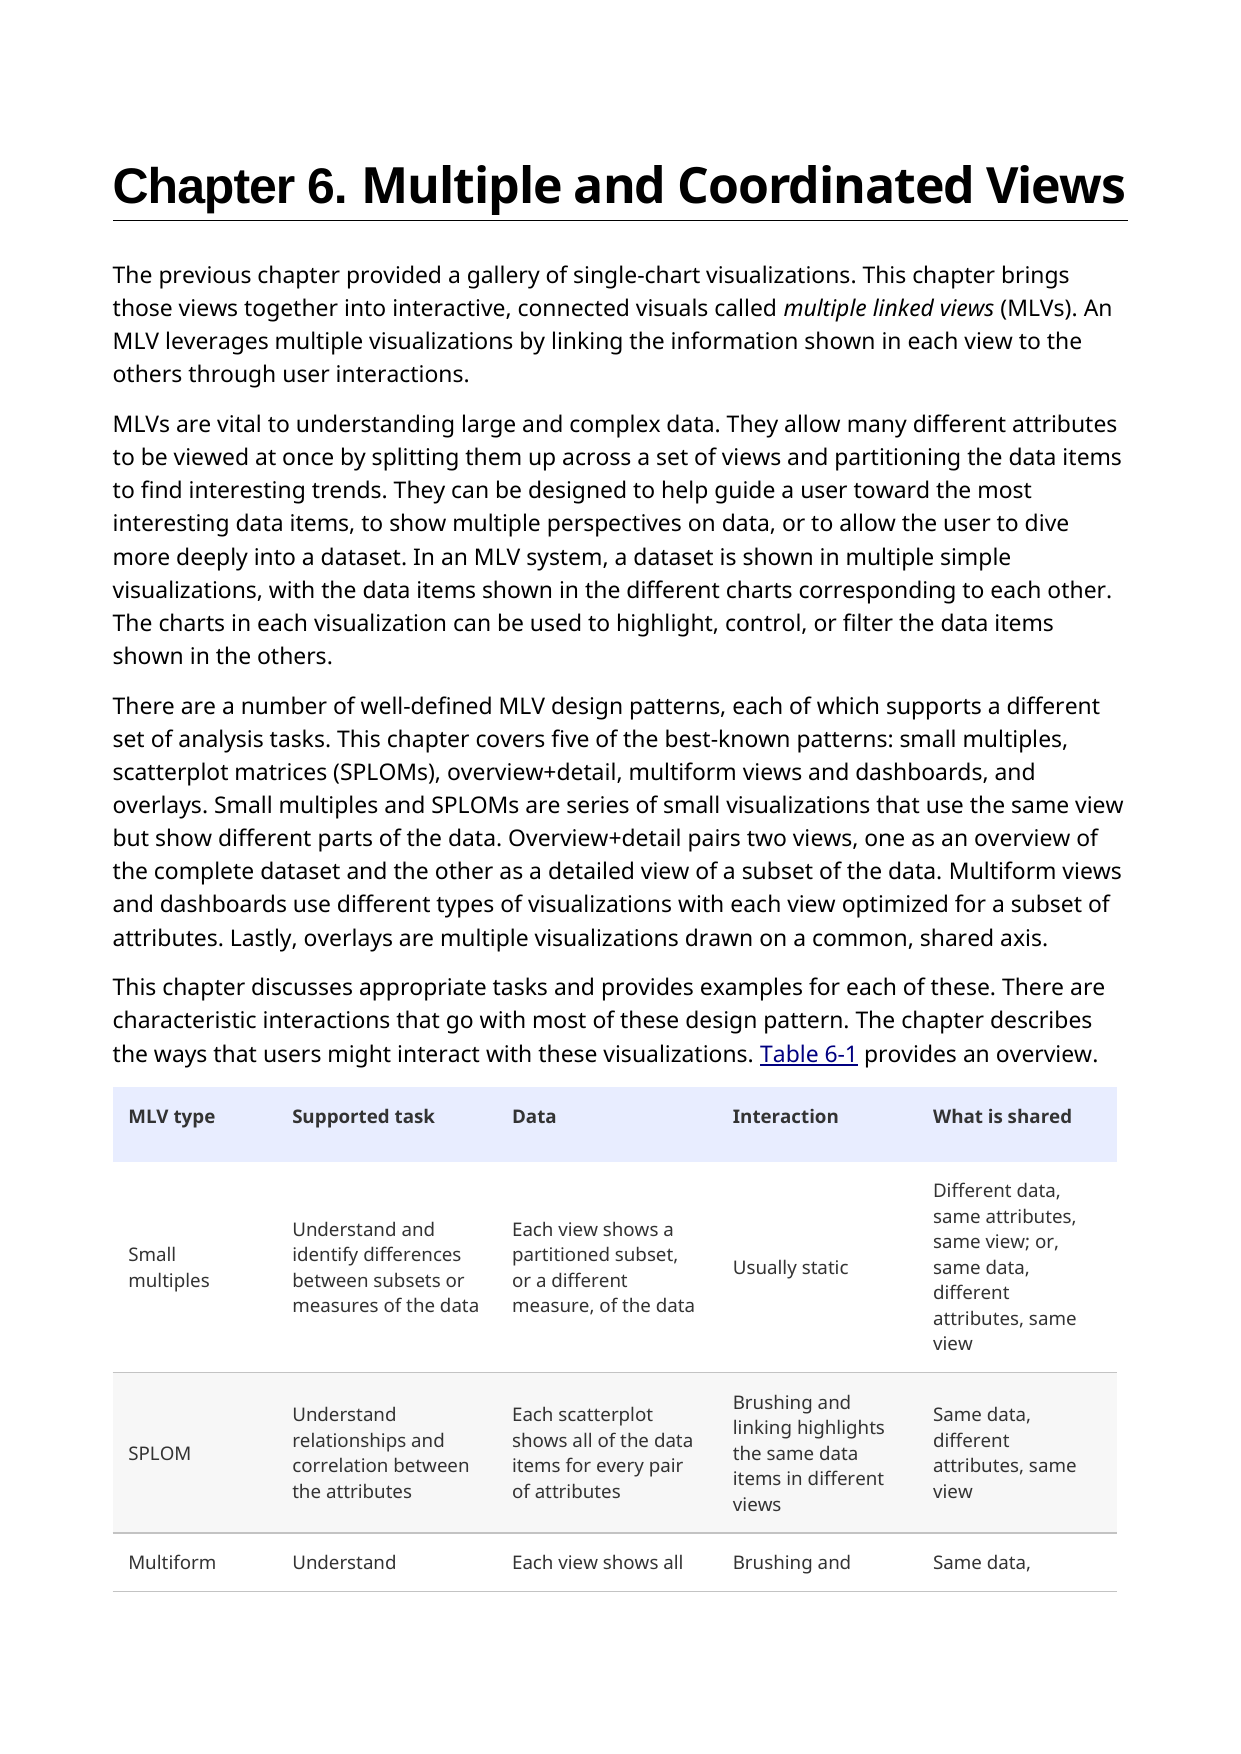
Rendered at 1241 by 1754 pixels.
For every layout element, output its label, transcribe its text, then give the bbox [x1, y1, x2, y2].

text There are a number of well-defined MLV design patterns, each of which supports a different set of analysis tasks. This chapter covers five of the best-known patterns: small multiples, scatterplot matrices (SPLOMs), overview+detail, multiform views and dashboards, and overlays. Small multiples and SPLOMs are series of small visualizations that use the same view but show different parts of the data. Overview+detail pairs two views, one as an overview of the complete dataset and the other as a detailed view of a subset of the data. Multiform views and dashboards use different types of visualizations with each view optimized for a subset of attributes. Lastly, overlays are multiple visualizations drawn on a common, shared axis. [112, 689, 1128, 953]
table_header Interaction [717, 1087, 917, 1162]
text The previous chapter provided a gallery of single-chart visualizations. This chapter brings those views together into interactive, connected visuals called multiple linked views (MLVs). An MLV leverages multiple visualizations by linking the information shown in each view to the others through user interactions. [112, 259, 1128, 389]
table_header Data [496, 1087, 717, 1162]
table_cell Usually static [717, 1162, 917, 1372]
table_cell Different data, same attributes, same view; or, same data, different attributes, same view [917, 1162, 1117, 1372]
table_cell Understand and identify differences between subsets or measures of the data [276, 1162, 496, 1372]
table_cell Small multiples [113, 1162, 276, 1372]
table_cell Each view shows all [496, 1534, 717, 1591]
table_cell Brushing and [717, 1534, 917, 1591]
table_cell Same data, [917, 1534, 1117, 1591]
table_cell Each scatterplot shows all of the data items for every pair of attributes [496, 1373, 717, 1532]
text Chapter 6. Multiple and Coordinated Views [112, 150, 1128, 221]
table_cell Same data, different attributes, same view [917, 1373, 1117, 1532]
table_header MLV type [113, 1087, 276, 1162]
text This chapter discusses appropriate tasks and provides examples for each of these. There are characteristic interactions that go with most of these design pattern. The chapter describes the ways that users might interact with these visualizations. Table 6-1 provides an overview. [112, 971, 1128, 1069]
table_cell Brushing and linking highlights the same data items in different views [717, 1373, 917, 1532]
table_cell Understand relationships and correlation between the attributes [276, 1373, 496, 1532]
table_header What is shared [917, 1087, 1117, 1162]
table_header Supported task [276, 1087, 496, 1162]
text MLVs are vital to understanding large and complex data. They allow many different attributes to be viewed at once by splitting them up across a set of views and partitioning the data items to find interesting trends. They can be designed to help guide a user toward the most interesting data items, to show multiple perspectives on data, or to allow the user to dive more deeply into a dataset. In an MLV system, a dataset is shown in multiple simple visualizations, with the data items shown in the different charts corresponding to each other. The charts in each visualization can be used to highlight, control, or filter the data items shown in the others. [112, 408, 1128, 671]
table_cell Understand [276, 1534, 496, 1591]
table_cell Each view shows a partitioned subset, or a different measure, of the data [496, 1162, 717, 1372]
table_cell SPLOM [113, 1373, 276, 1532]
table_cell Multiform [113, 1534, 276, 1591]
